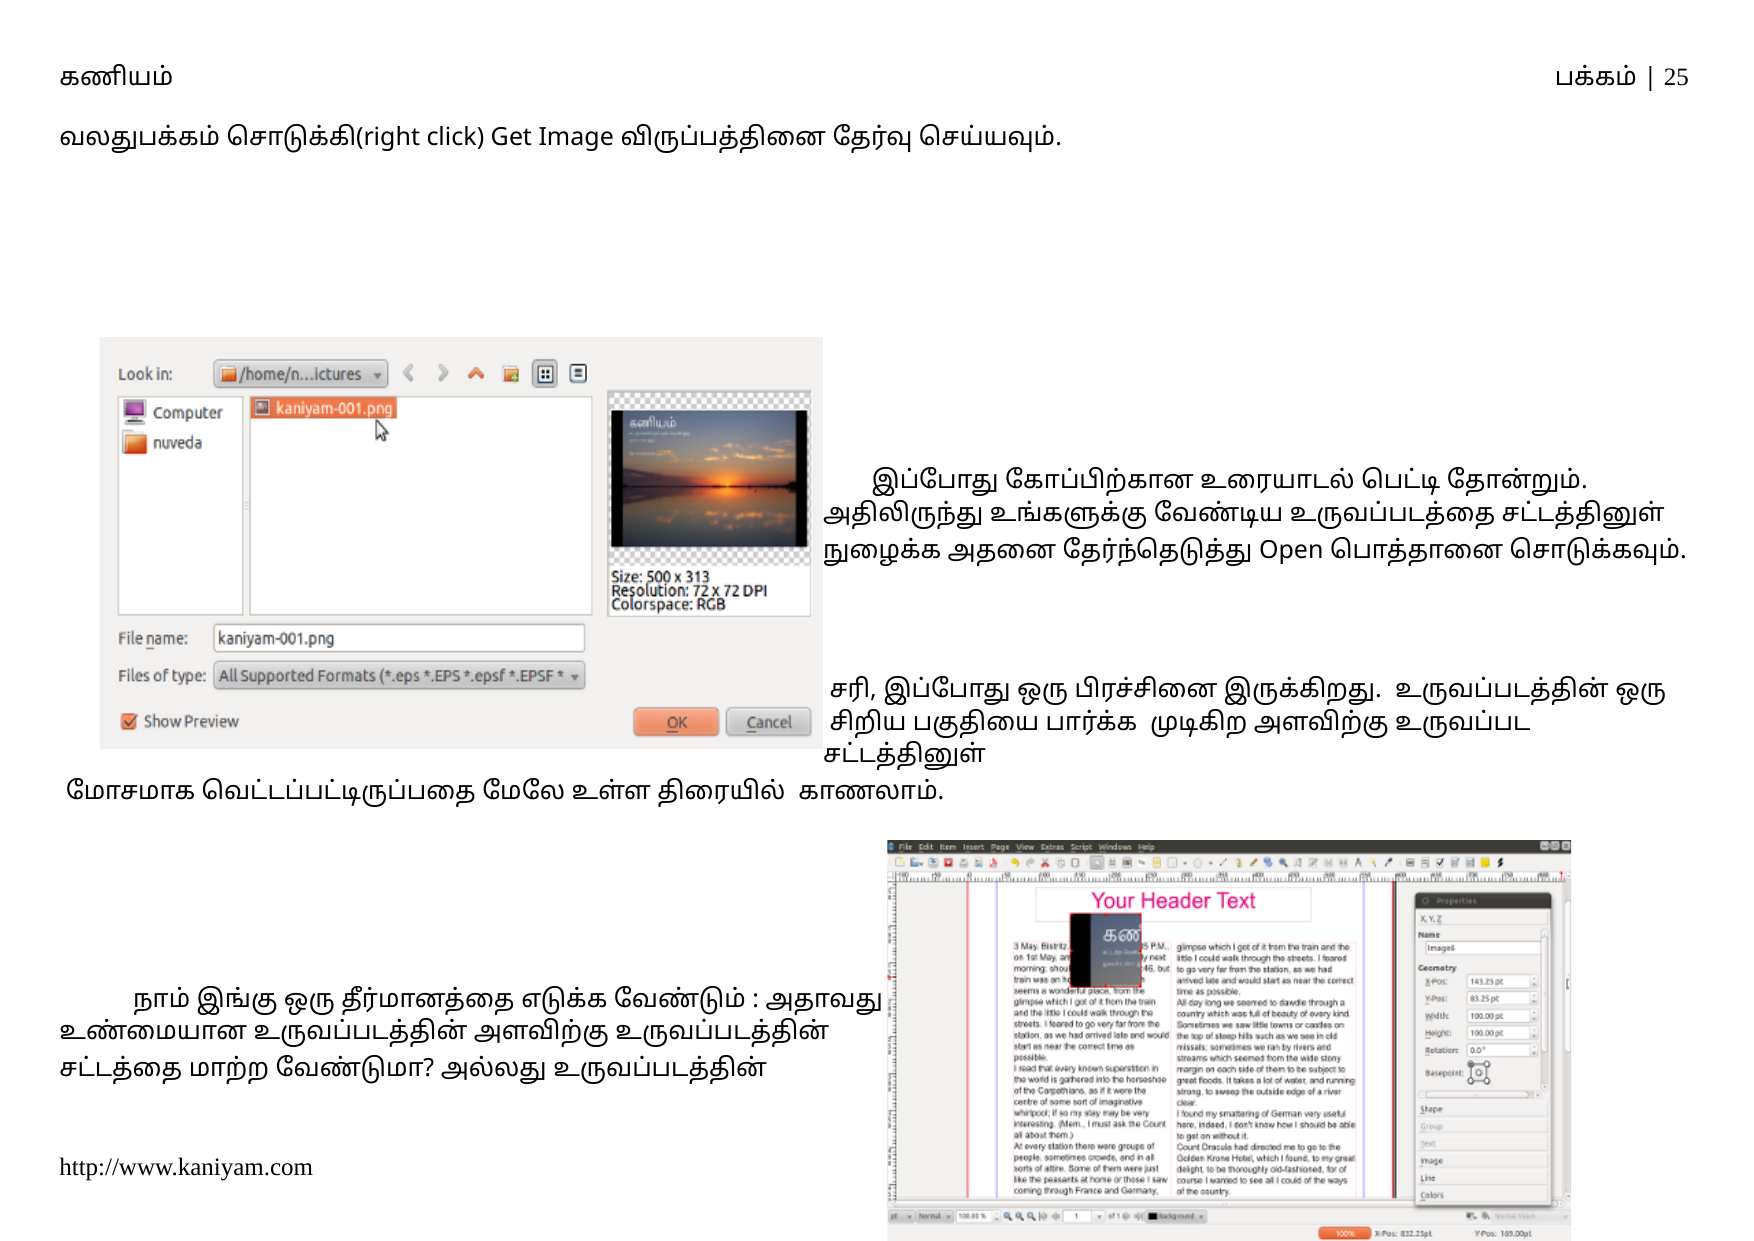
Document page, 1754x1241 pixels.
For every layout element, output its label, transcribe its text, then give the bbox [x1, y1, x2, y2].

text [1572, 980, 1695, 1087]
picture [887, 840, 1572, 1241]
text சிறிய பகுதியை பார்க்க முடிகிற அளவிற்கு உருவப்பட சட்டத்தினுள் [59, 708, 1695, 773]
text வலதுபக்கம் சொடுக்கி(right click) Get Image விருப்பத்தினை தேர்வு செய்யவும். [59, 118, 1695, 156]
text மோசமாக வெட்டப்பட்டிருப்பதை மேலே உள்ள திரையில் காணலாம். [59, 773, 1695, 810]
text சரி, இப்போது ஒரு பிரச்சினை இருக்கிறது. உருவப்படத்தின் ஒரு [823, 671, 1695, 708]
text [59, 671, 99, 708]
text [59, 462, 99, 569]
picture [99, 337, 823, 749]
text இப்போது கோப்பிற்கான உரையாடல் பெட்டி தோன்றும். அதிலிருந்து உங்களுக்கு வேண்டிய உருவப்படத்தை சட்டத்தினுள் நுழைக்க அதனை தேர்ந்தெடுத்து Open பொத்தானை சொடுக்கவும். [823, 462, 1695, 569]
text நாம் இங்கு ஒரு தீர்மானத்தை எடுக்க வேண்டும் : அதாவது உண்மையான உருவப்படத்தின் அளவிற்கு உருவப்படத்தின் சட்டத்தை மாற்ற வேண்டுமா? அல்லது உருவப்படத்தின் [59, 980, 887, 1087]
